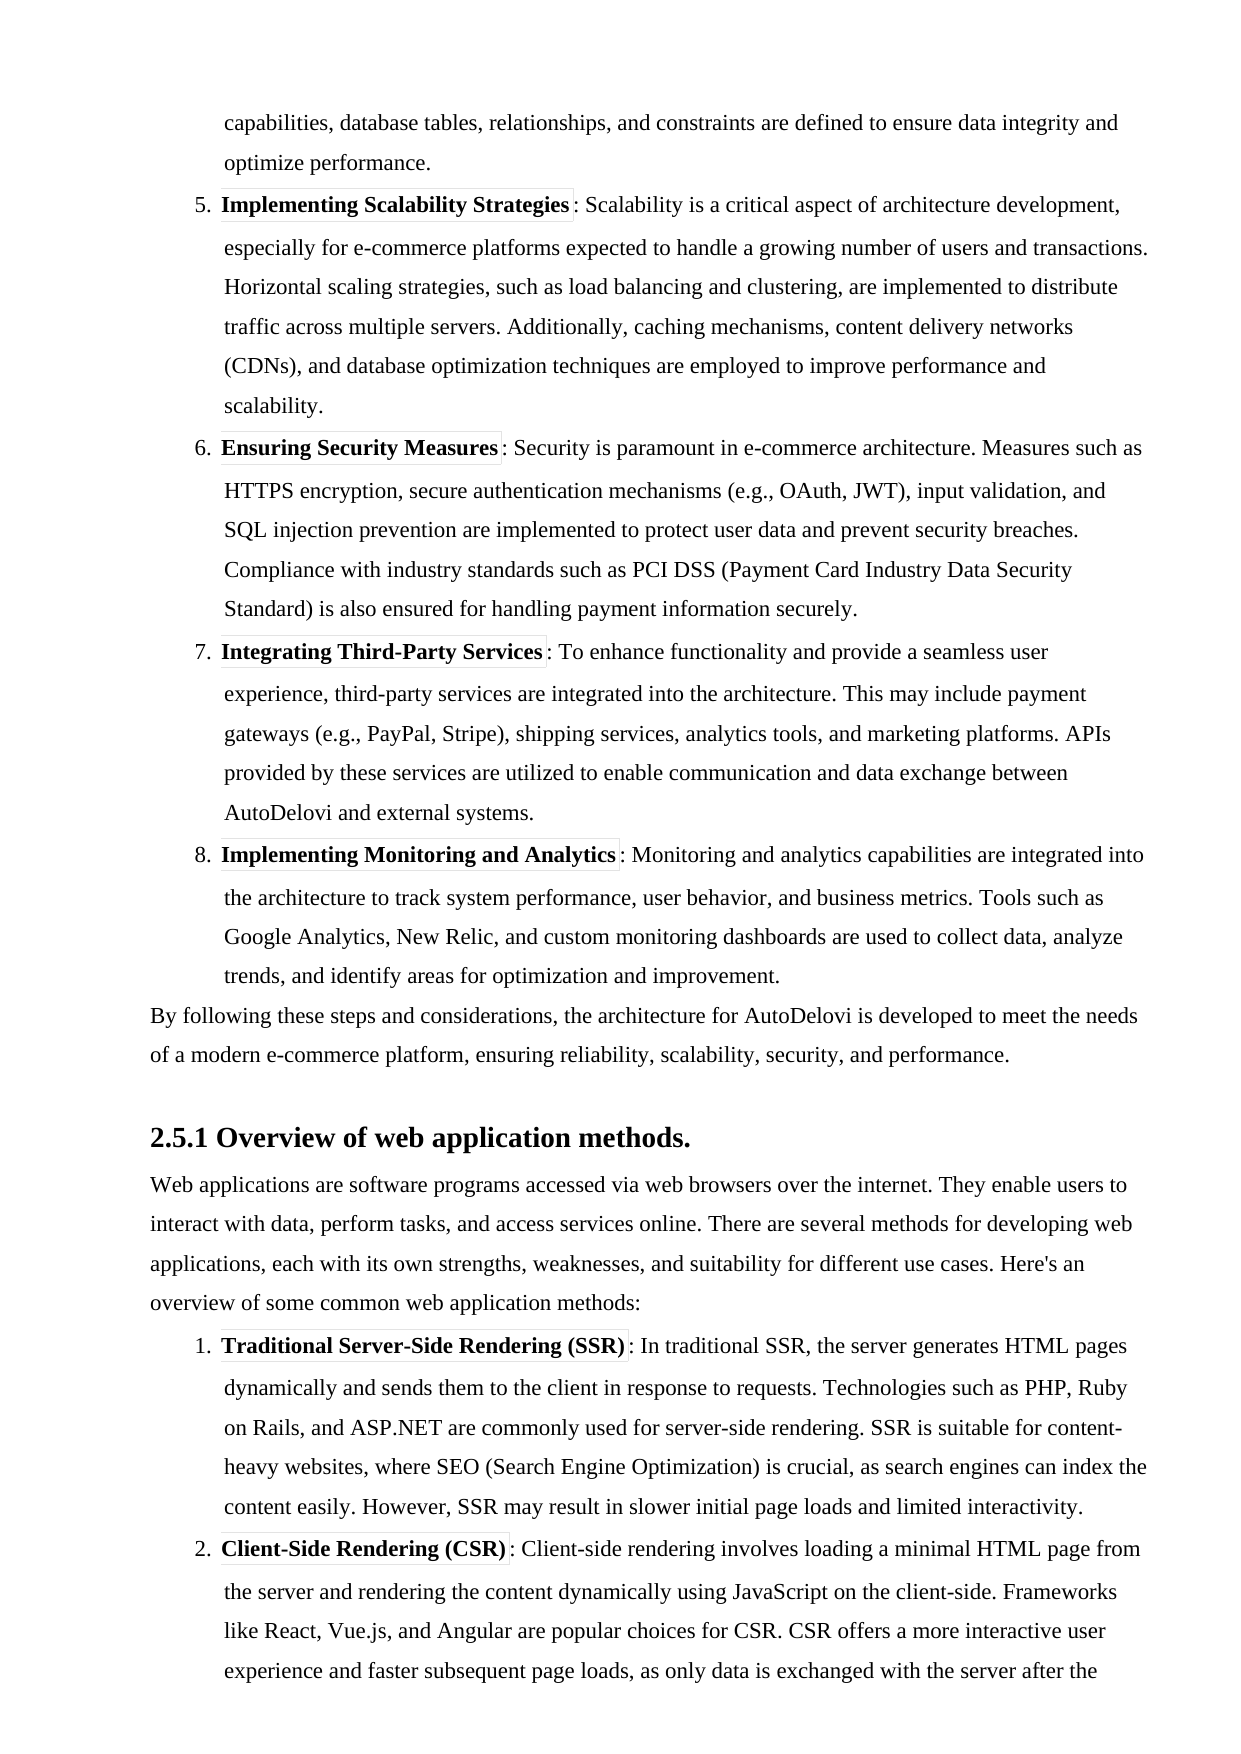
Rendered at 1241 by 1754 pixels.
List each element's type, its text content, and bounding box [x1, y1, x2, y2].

list Integrating Third-Party Services: To enhance functionality and provide a seamless user experience, third-party services are integrated into the architecture. This may include payment gateways (e.g., PayPal, Stripe), shipping services, analytics tools, and marketing platforms. APIs provided by these services are utilized to enable communication and data exchange between AutoDelovi and external systems. [194, 635, 1152, 825]
list Traditional Server-Side Rendering (SSR): In traditional SSR, the server generates HTML pages dynamically and sends them to the client in response to requests. Technologies such as PHP, Ruby on Rails, and ASP.NET are commonly used for server-side rendering. SSR is suitable for content-heavy websites, where SEO (Search Engine Optimization) is crucial, as search engines can index the content easily. However, SSR may result in slower initial page loads and limited interactivity. [194, 1329, 1152, 1519]
list Implementing Monitoring and Analytics: Monitoring and analytics capabilities are integrated into the architecture to track system performance, user behavior, and business metrics. Tools such as Google Analytics, New Relic, and custom monitoring dashboards are used to collect data, analyze trends, and identify areas for optimization and improvement. [194, 838, 1152, 989]
text Web applications are software programs accessed via web browsers over the internet. They enable users to interact with data, perform tasks, and access services online. There are several methods for developing web applications, each with its own strengths, weaknesses, and suitability for different use cases. Here's an overview of some common web application methods: [150, 1171, 1152, 1316]
list Implementing Scalability Strategies: Scalability is a critical aspect of architecture development, especially for e-commerce platforms expected to handle a growing number of users and transactions. Horizontal scaling strategies, such as load balancing and clustering, are implemented to distribute traffic across multiple servers. Additionally, caching mechanisms, content delivery networks (CDNs), and database optimization techniques are employed to improve performance and scalability. [194, 188, 1152, 418]
text By following these steps and considerations, the architecture for AutoDelovi is developed to meet the needs of a modern e-commerce platform, ensuring reliability, scalability, security, and performance. [150, 1002, 1152, 1068]
list Ensuring Security Measures: Security is paramount in e-commerce architecture. Measures such as HTTPS encryption, secure authentication mechanisms (e.g., OAuth, JWT), input validation, and SQL injection prevention are implemented to protect user data and prevent security breaches. Compliance with industry standards such as PCI DSS (Payment Card Industry Data Security Standard) is also ensured for handling payment information securely. [194, 431, 1152, 622]
text 2.5.1 Overview of web application methods. [150, 1121, 1152, 1154]
list capabilities, database tables, relationships, and constraints are defined to ensure data integrity and optimize performance. [194, 109, 1152, 175]
list Client-Side Rendering (CSR): Client-side rendering involves loading a minimal HTML page from the server and rendering the content dynamically using JavaScript on the client-side. Frameworks like React, Vue.js, and Angular are popular choices for CSR. CSR offers a more interactive user experience and faster subsequent page loads, as only data is exchanged with the server after the [194, 1532, 1152, 1683]
